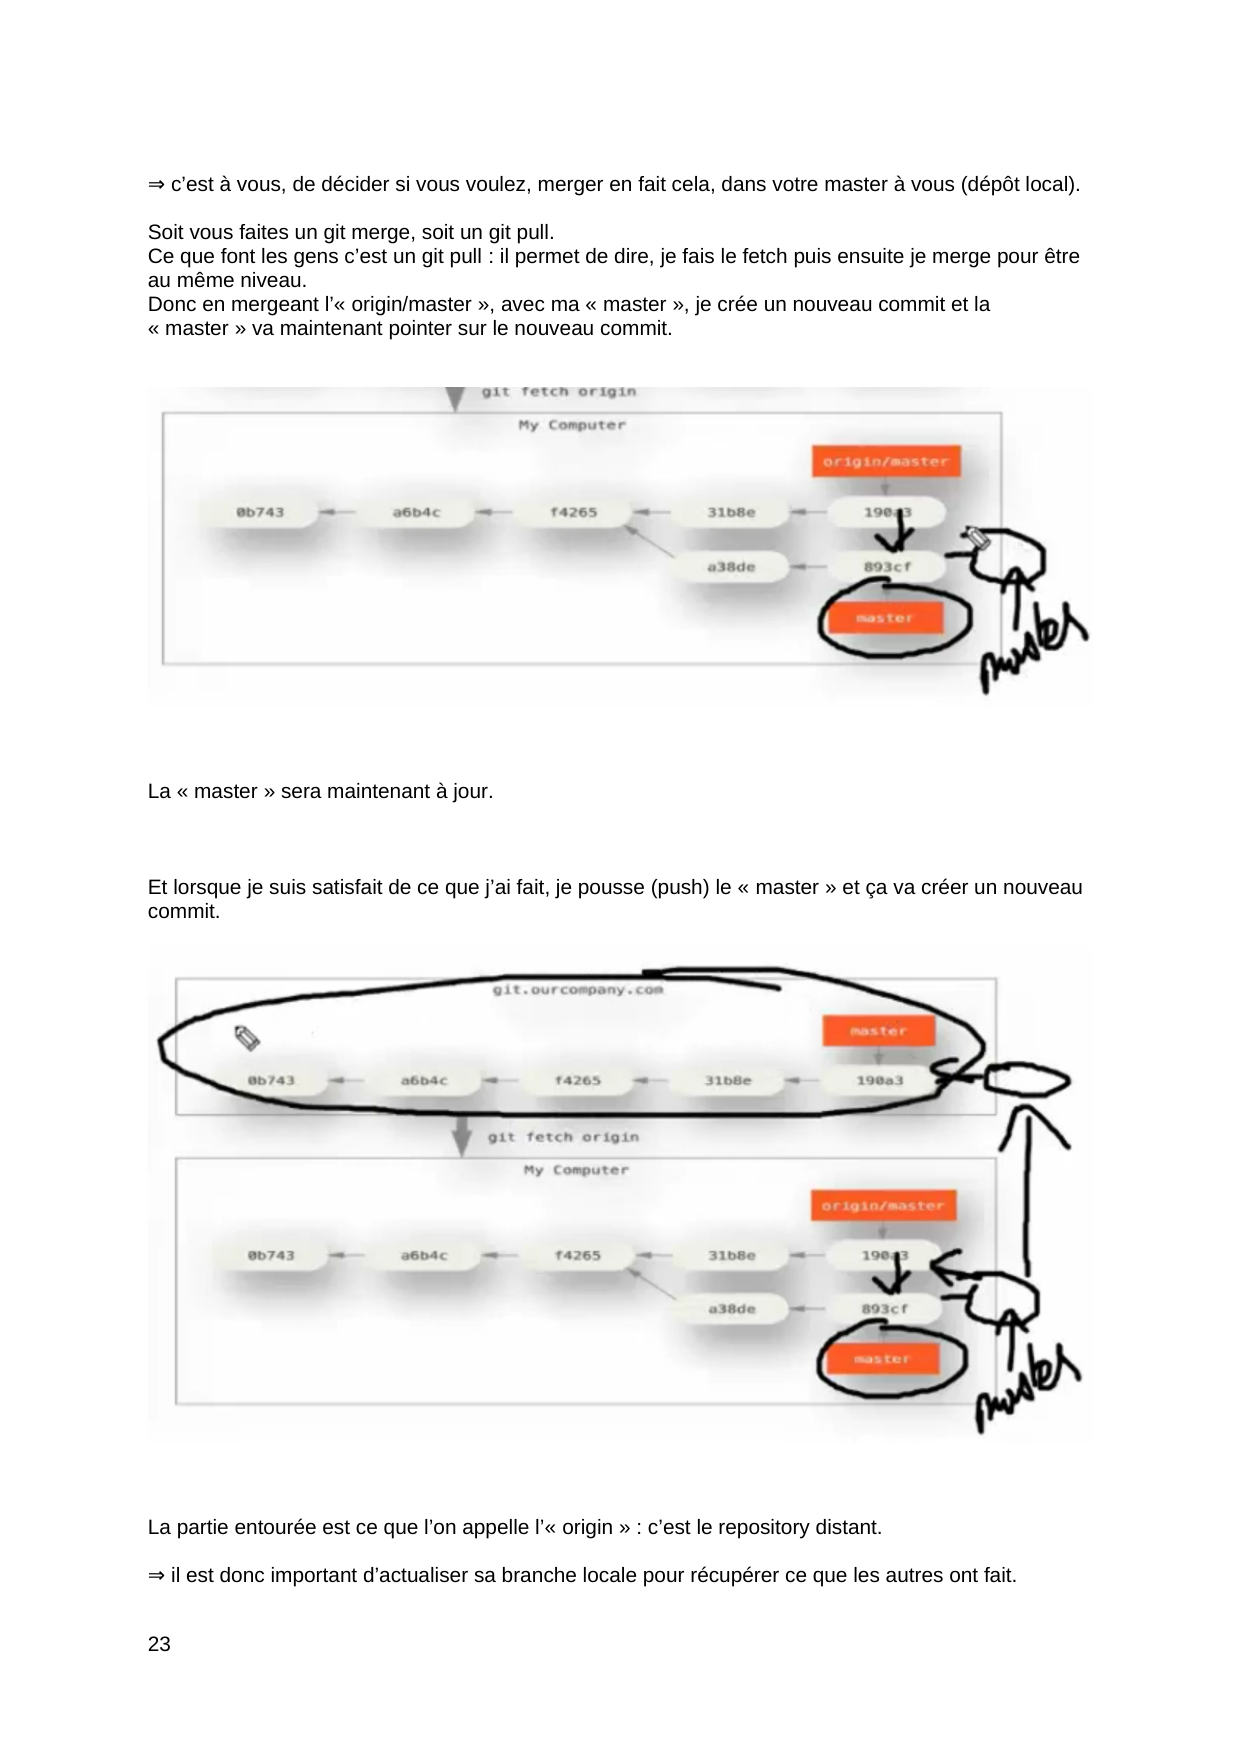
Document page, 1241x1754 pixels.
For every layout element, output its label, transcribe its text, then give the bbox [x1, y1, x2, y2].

picture [147, 387, 1093, 707]
picture [147, 946, 1093, 1443]
text La partie entourée est ce que l’on appelle l’« origin » : c’est le repository distant. [148, 1515, 1093, 1539]
text ⇒ c’est à vous, de décider si vous voulez, merger en fait cela, dans votre master à vous (dépôt local). [148, 172, 1093, 196]
text Ce que font les gens c’est un git pull : il permet de dire, je fais le fetch puis ensuite je merge pour être au même niveau. [148, 243, 1093, 291]
text ⇒ il est donc important d’actualiser sa branche locale pour récupérer ce que les autres ont fait. [148, 1563, 1093, 1587]
text La « master » sera maintenant à jour. [148, 779, 1093, 803]
text Donc en mergeant l’« origin/master », avec ma « master », je crée un nouveau commit et la « master » va maintenant pointer sur le nouveau commit. [148, 291, 1093, 339]
text Et lorsque je suis satisfait de ce que j’ai fait, je pousse (push) le « master » et ça va créer un nouveau commit. [148, 875, 1093, 923]
text Soit vous faites un git merge, soit un git pull. [148, 219, 1093, 243]
